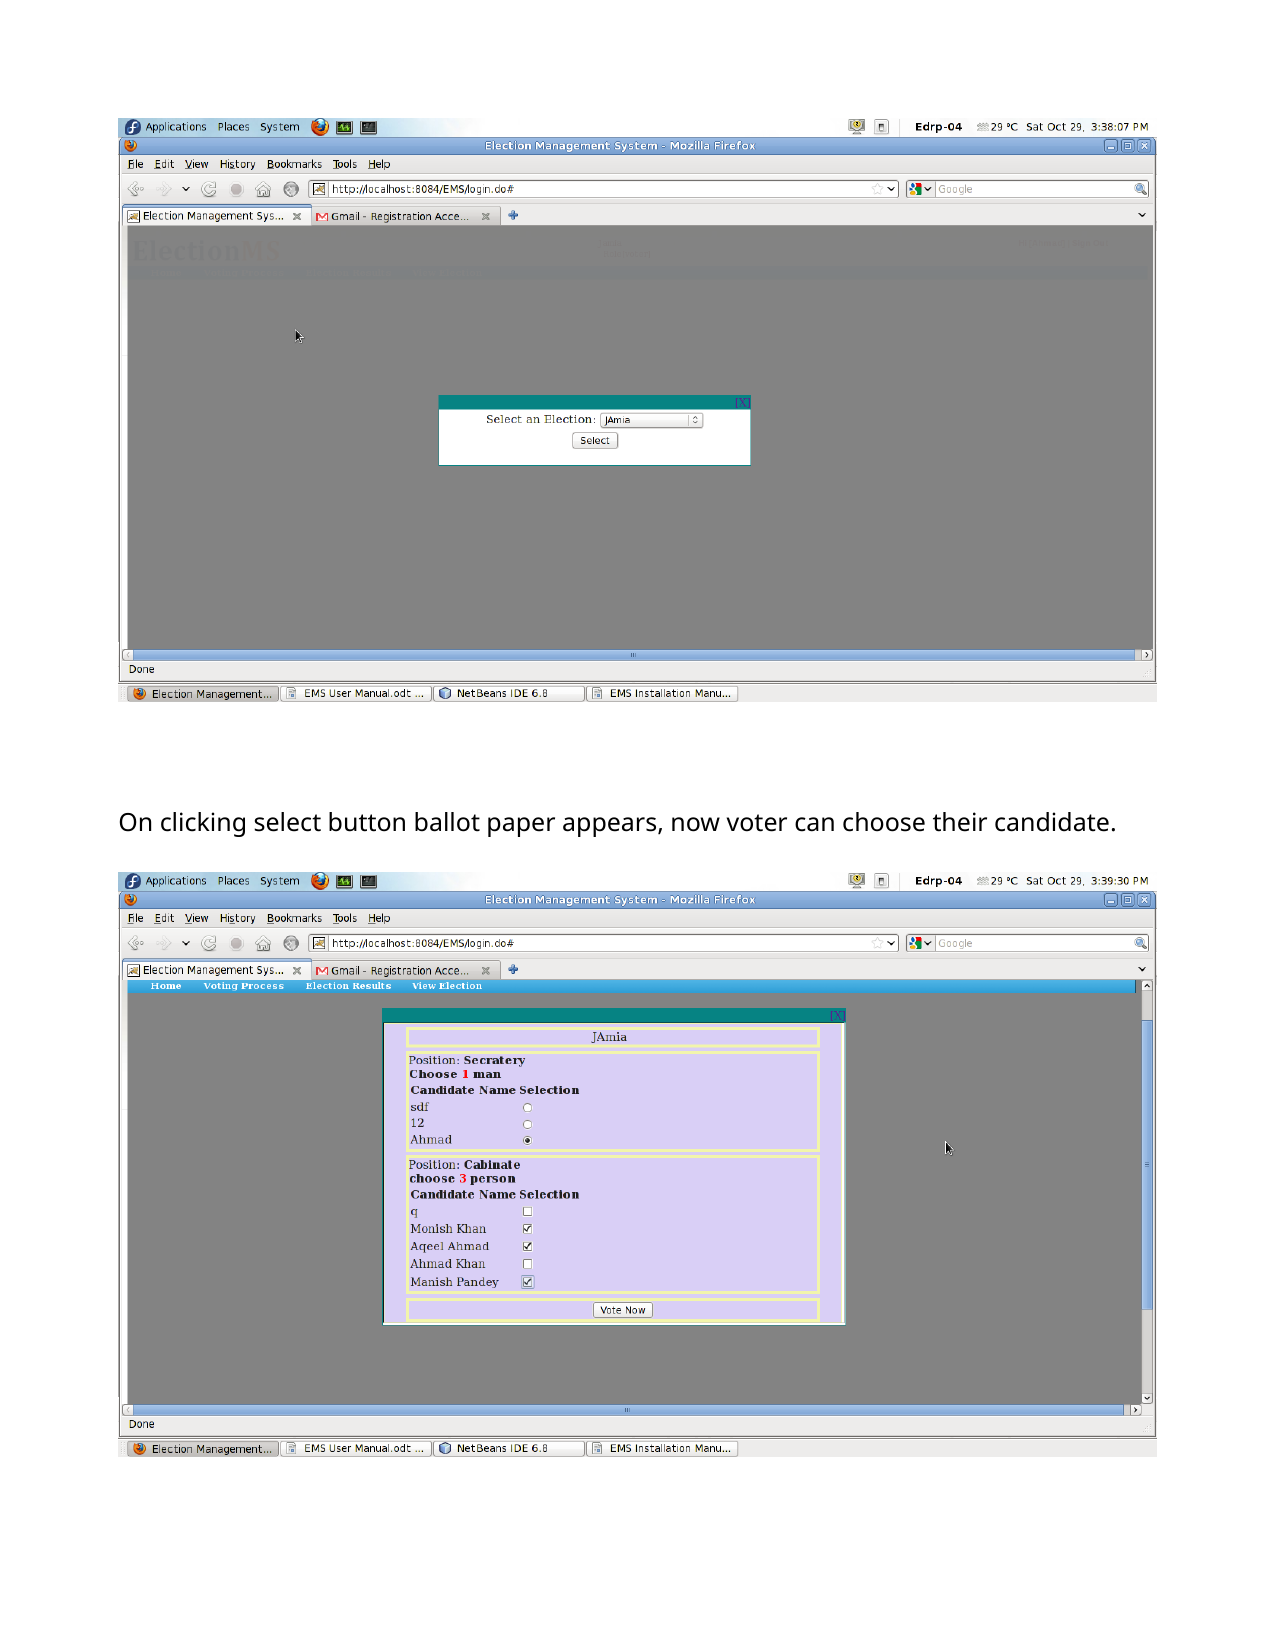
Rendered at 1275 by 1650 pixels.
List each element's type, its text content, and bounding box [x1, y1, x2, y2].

picture [118, 872, 1157, 1457]
picture [118, 118, 1157, 702]
text On clicking select button ballot paper appears, now voter can choose their candidate. [118, 804, 1157, 838]
